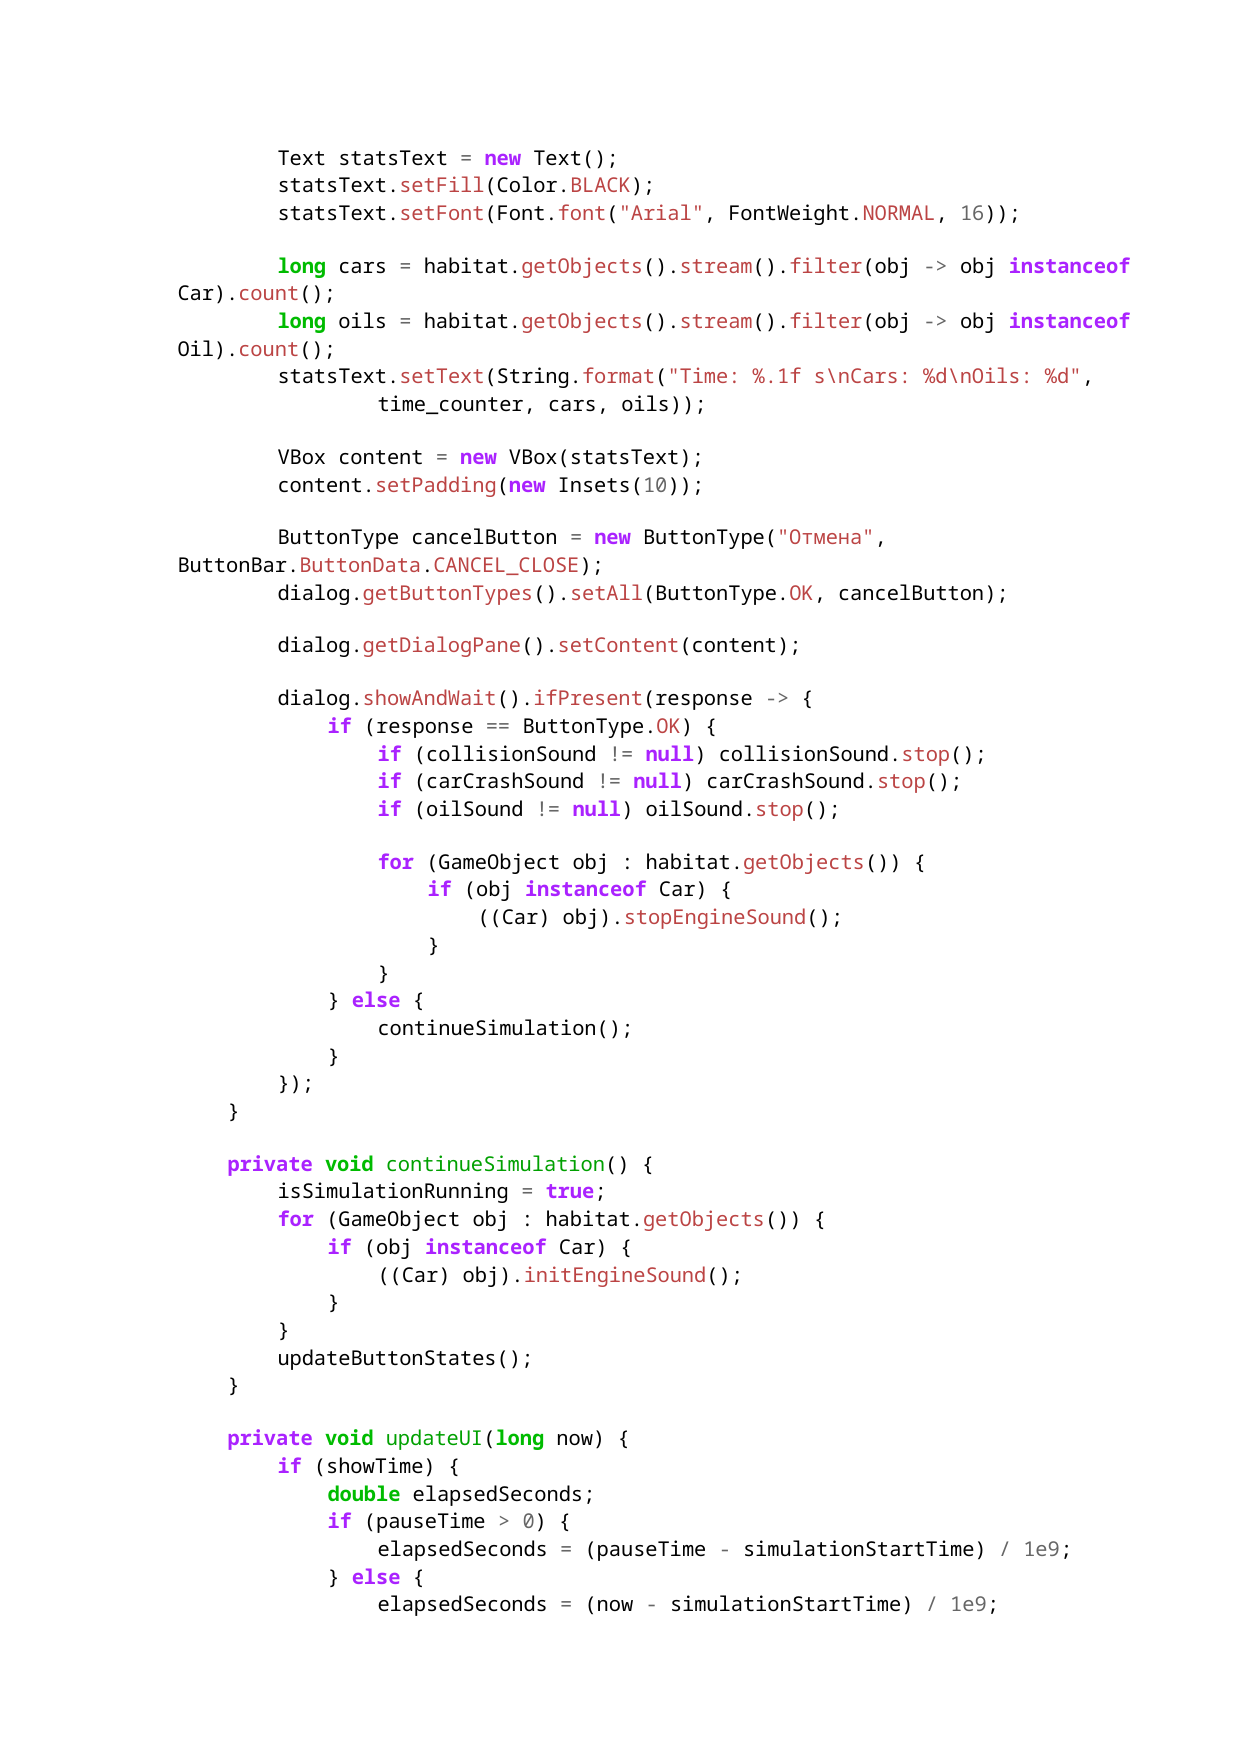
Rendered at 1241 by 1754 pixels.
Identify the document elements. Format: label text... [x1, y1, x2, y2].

text VBox content = new VBox(statsText); [177, 442, 1152, 470]
text } [177, 1041, 1152, 1069]
text if (carCrashSound != null) carCrashSound.stop(); [177, 767, 1152, 794]
text ButtonType cancelButton = new ButtonType("Отмена", ButtonBar.ButtonData.CANCEL_CLOSE); [177, 523, 1152, 578]
text } [177, 930, 1152, 958]
text for (GameObject obj : habitat.getObjects()) { [177, 1205, 1152, 1232]
text long oils = habitat.getObjects().stream().filter(obj -> obj instanceof Oil).count(); [177, 307, 1152, 362]
text dialog.showAndWait().ifPresent(response -> { [177, 684, 1152, 711]
text double elapsedSeconds; [177, 1479, 1152, 1507]
text updateButtonStates(); [177, 1343, 1152, 1371]
text elapsedSeconds = (now - simulationStartTime) / 1e9; [177, 1590, 1152, 1618]
text if (collisionSound != null) collisionSound.stop(); [177, 739, 1152, 767]
text long cars = habitat.getObjects().stream().filter(obj -> obj instanceof Car).count(); [177, 251, 1152, 307]
text } [177, 1097, 1152, 1124]
text if (response == ButtonType.OK) { [177, 711, 1152, 739]
text time_counter, cars, oils)); [177, 390, 1152, 417]
text ((Car) obj).stopEngineSound(); [177, 903, 1152, 930]
text } [177, 1371, 1152, 1399]
text statsText.setFill(Color.BLACK); [177, 171, 1152, 198]
text content.setPadding(new Insets(10)); [177, 470, 1152, 498]
text }); [177, 1069, 1152, 1097]
text } else { [177, 1562, 1152, 1590]
text if (oilSound != null) oilSound.stop(); [177, 794, 1152, 822]
text private void updateUI(long now) { [177, 1424, 1152, 1451]
text private void continueSimulation() { [177, 1149, 1152, 1177]
text for (GameObject obj : habitat.getObjects()) { [177, 847, 1152, 875]
text if (obj instanceof Car) { [177, 875, 1152, 903]
text continueSimulation(); [177, 1013, 1152, 1041]
text statsText.setText(String.format("Time: %.1f s\nCars: %d\nOils: %d", [177, 362, 1152, 390]
text Text statsText = new Text(); [177, 143, 1152, 171]
text ((Car) obj).initEngineSound(); [177, 1260, 1152, 1288]
text } [177, 1288, 1152, 1316]
text } [177, 958, 1152, 986]
text if (obj instanceof Car) { [177, 1232, 1152, 1260]
text if (pauseTime > 0) { [177, 1507, 1152, 1534]
text dialog.getDialogPane().setContent(content); [177, 631, 1152, 659]
text } else { [177, 986, 1152, 1013]
text dialog.getButtonTypes().setAll(ButtonType.OK, cancelButton); [177, 578, 1152, 606]
text if (showTime) { [177, 1451, 1152, 1479]
text isSimulationRunning = true; [177, 1177, 1152, 1205]
text statsText.setFont(Font.font("Arial", FontWeight.NORMAL, 16)); [177, 198, 1152, 226]
text } [177, 1316, 1152, 1343]
text elapsedSeconds = (pauseTime - simulationStartTime) / 1e9; [177, 1534, 1152, 1562]
